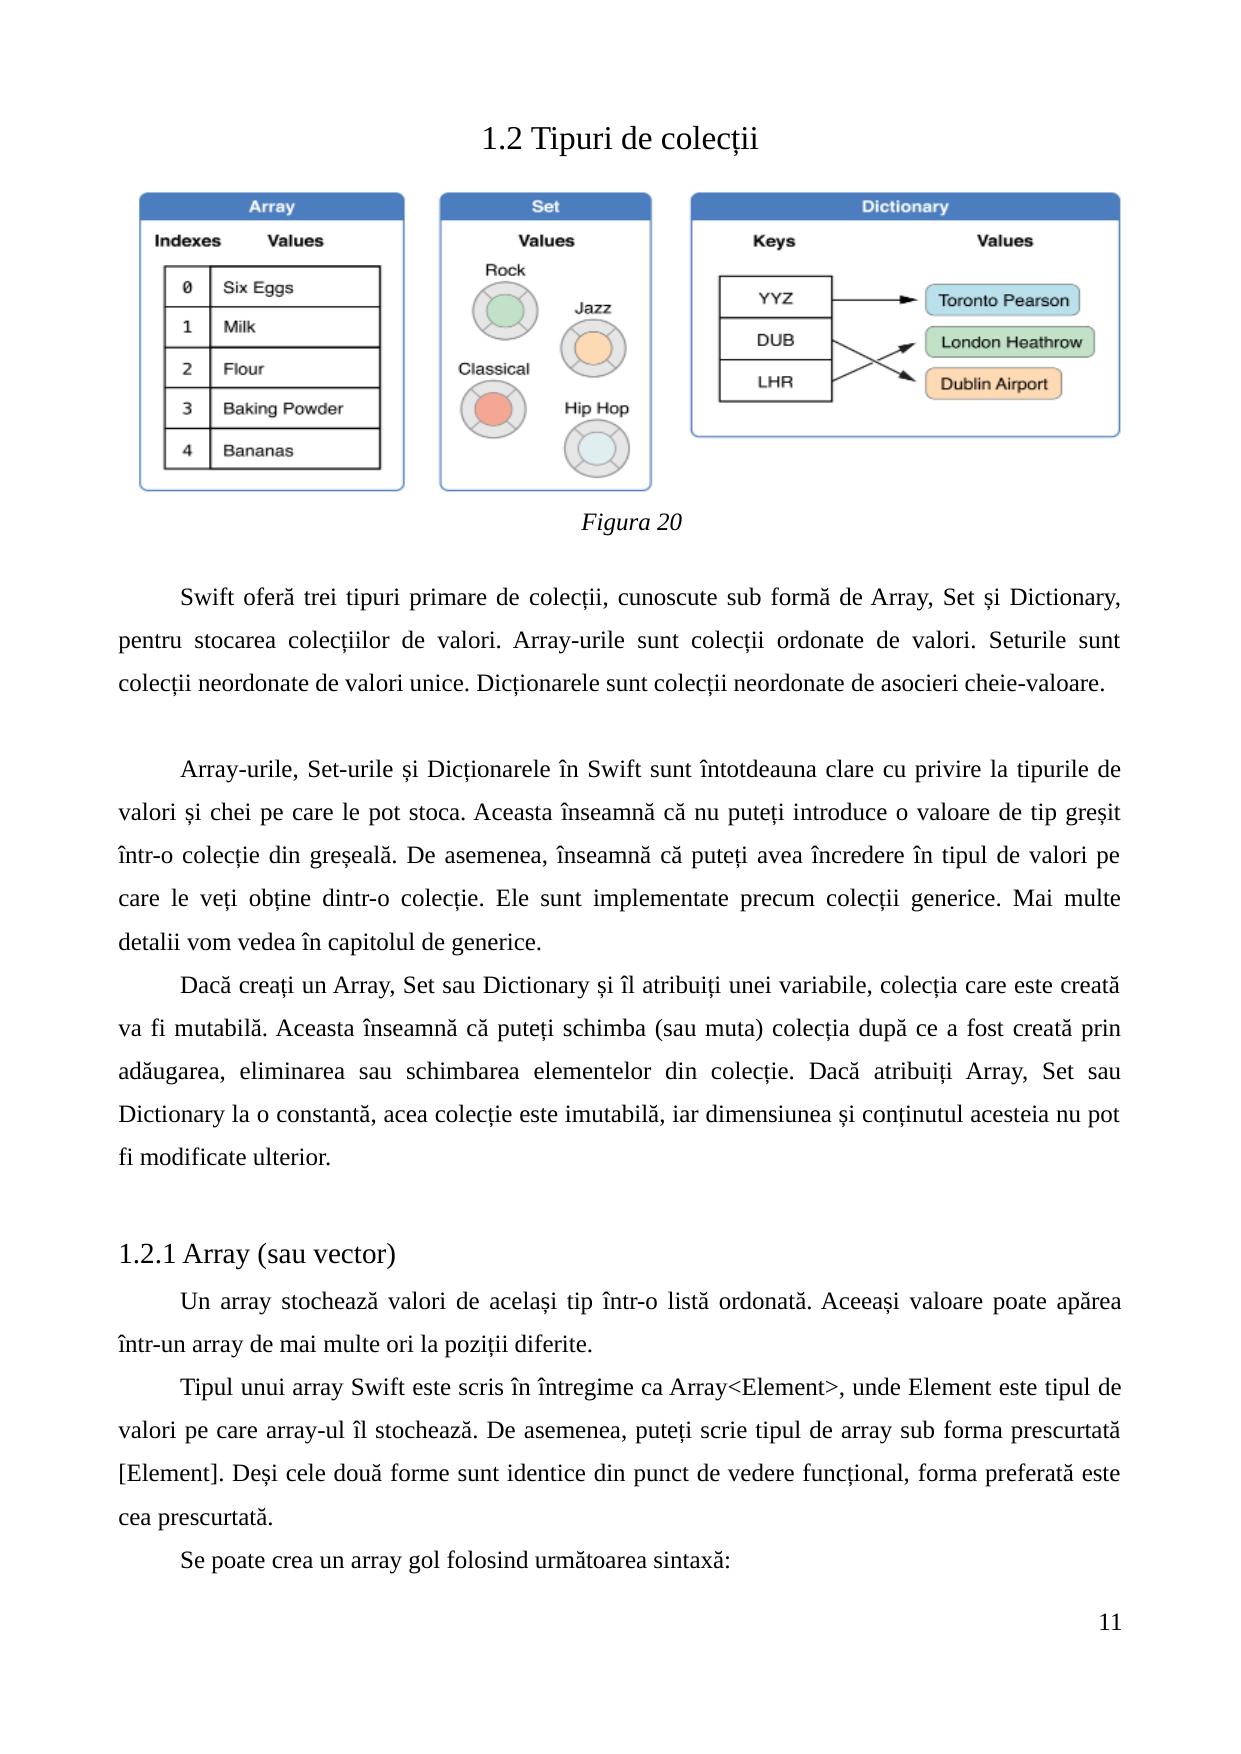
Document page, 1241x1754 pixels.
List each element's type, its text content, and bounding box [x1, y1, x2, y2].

text Se poate crea un array gol folosind următoarea sintaxă: [118, 1545, 1122, 1573]
text Swift oferă trei tipuri primare de colecții, cunoscute sub formă de Array, Set și Dictionary, pentru stocarea colecțiilor de valori. Array-urile sunt colecții ordonate de valori. Seturile sunt colecții neordonate de valori unice. Dicționarele sunt colecții neordonate de asocieri cheie-valoare. [118, 176, 1122, 697]
text Array-urile, Set-urile și Dicționarele în Swift sunt întotdeauna clare cu privire la tipurile de valori și chei pe care le pot stoca. Aceasta înseamnă că nu puteți introduce o valoare de tip greșit într-o colecție din greșeală. De asemenea, înseamnă că puteți avea încredere în tipul de valori pe care le veți obține dintr-o colecție. Ele sunt implementate precum colecții generice. Mai multe detalii vom vedea în capitolul de generice. [118, 754, 1122, 955]
text Tipul unui array Swift este scris în întregime ca Array<Element>, unde Element este tipul de valori pe care array-ul îl stochează. De asemenea, puteți scrie tipul de array sub forma prescurtată [Element]. Deși cele două forme sunt identice din punct de vedere funcțional, forma preferată este cea prescurtată. [118, 1372, 1122, 1530]
subtitle 1.2.1 Array (sau vector) [118, 1236, 1122, 1269]
subtitle 1.2 Tipuri de colecții [118, 118, 1122, 156]
picture [129, 186, 1134, 502]
text Dacă creați un Array, Set sau Dictionary și îl atribuiți unei variabile, colecția care este creată va fi mutabilă. Aceasta înseamnă că puteți schimba (sau muta) colecția după ce a fost creată prin adăugarea, eliminarea sau schimbarea elementelor din colecție. Dacă atribuiți Array, Set sau Dictionary la o constantă, acea colecție este imutabilă, iar dimensiunea și conținutul acesteia nu pot fi modificate ulterior. [118, 970, 1122, 1171]
text Un array stochează valori de același tip într-o listă ordonată. Aceeași valoare poate apărea într-un array de mai multe ori la poziții diferite. [118, 1286, 1122, 1358]
text Figura 20 [129, 502, 1134, 536]
